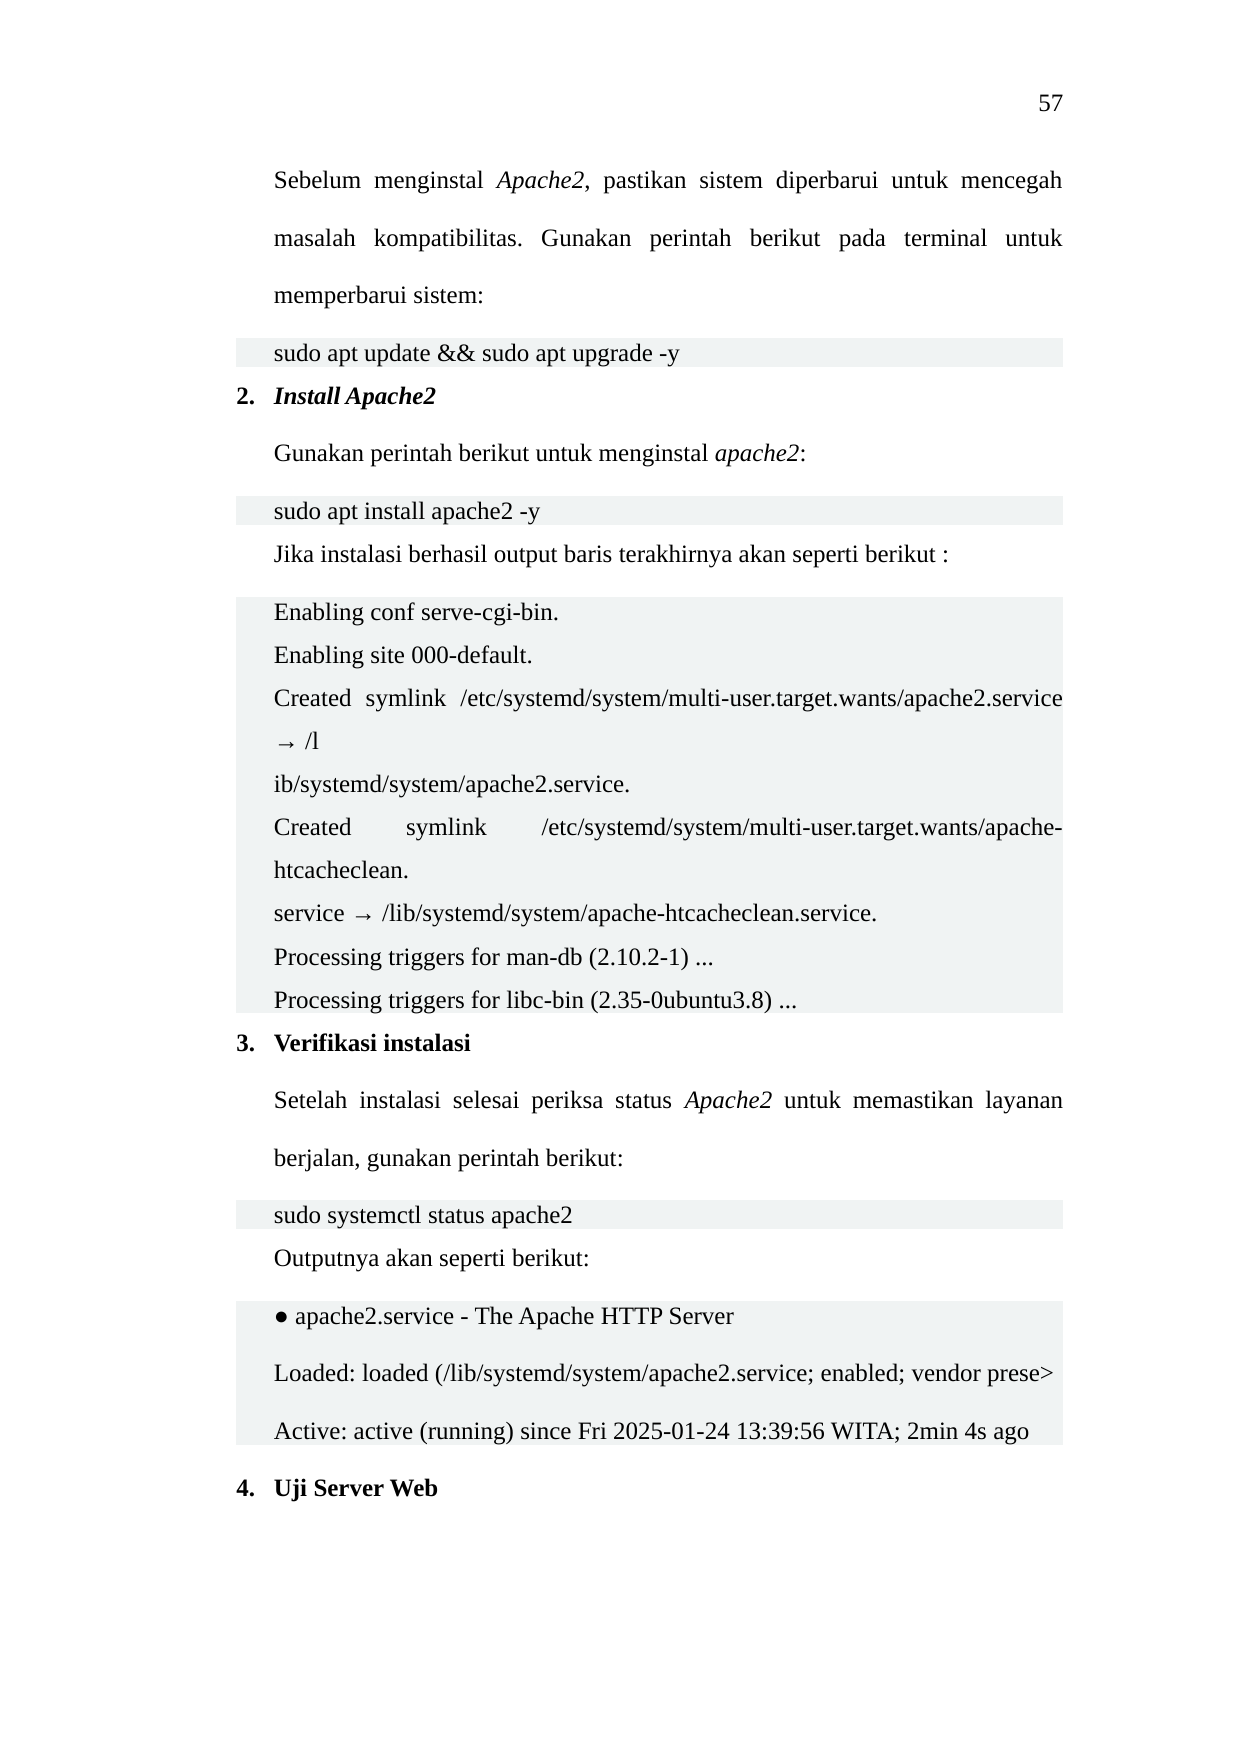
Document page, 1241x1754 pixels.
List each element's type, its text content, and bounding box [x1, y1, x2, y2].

list Processing triggers for libc-bin (2.35-0ubuntu3.8) ... [236, 985, 1063, 1013]
list Created symlink /etc/systemd/system/multi-user.target.wants/apache2.service → /l [236, 683, 1063, 755]
list sudo apt update && sudo apt upgrade -y [236, 338, 1063, 367]
list ib/systemd/system/apache2.service. [236, 769, 1063, 798]
list Jika instalasi berhasil output baris terakhirnya akan seperti berikut : [236, 539, 1063, 568]
list Enabling site 000-default. [236, 640, 1063, 668]
list Outputnya akan seperti berikut: [236, 1243, 1063, 1272]
list ● apache2.service - The Apache HTTP Server [236, 1301, 1063, 1330]
list Enabling conf serve-cgi-bin. [236, 597, 1063, 625]
list Loaded: loaded (/lib/systemd/system/apache2.service; enabled; vendor prese> [236, 1358, 1063, 1387]
list sudo apt install apache2 -y [236, 496, 1063, 525]
list Gunakan perintah berikut untuk menginstal apache2: [236, 438, 1063, 467]
list Sebelum menginstal Apache2, pastikan sistem diperbarui untuk mencegah masalah kompatibilitas. Gunakan perintah berikut pada terminal untuk memperbarui sistem: [236, 165, 1063, 309]
list Created symlink /etc/systemd/system/multi-user.target.wants/apache-htcacheclean. [236, 812, 1063, 884]
list Uji Server Web [236, 1473, 1063, 1502]
list Processing triggers for man-db (2.10.2-1) ... [236, 942, 1063, 970]
list sudo systemctl status apache2 [236, 1200, 1063, 1229]
list Setelah instalasi selesai periksa status Apache2 untuk memastikan layanan berjalan, gunakan perintah berikut: [236, 1085, 1063, 1172]
list Install Apache2 [236, 381, 1063, 410]
list Active: active (running) since Fri 2025-01-24 13:39:56 WITA; 2min 4s ago [236, 1416, 1063, 1445]
list service → /lib/systemd/system/apache-htcacheclean.service. [236, 898, 1063, 927]
list Verifikasi instalasi [236, 1028, 1063, 1057]
